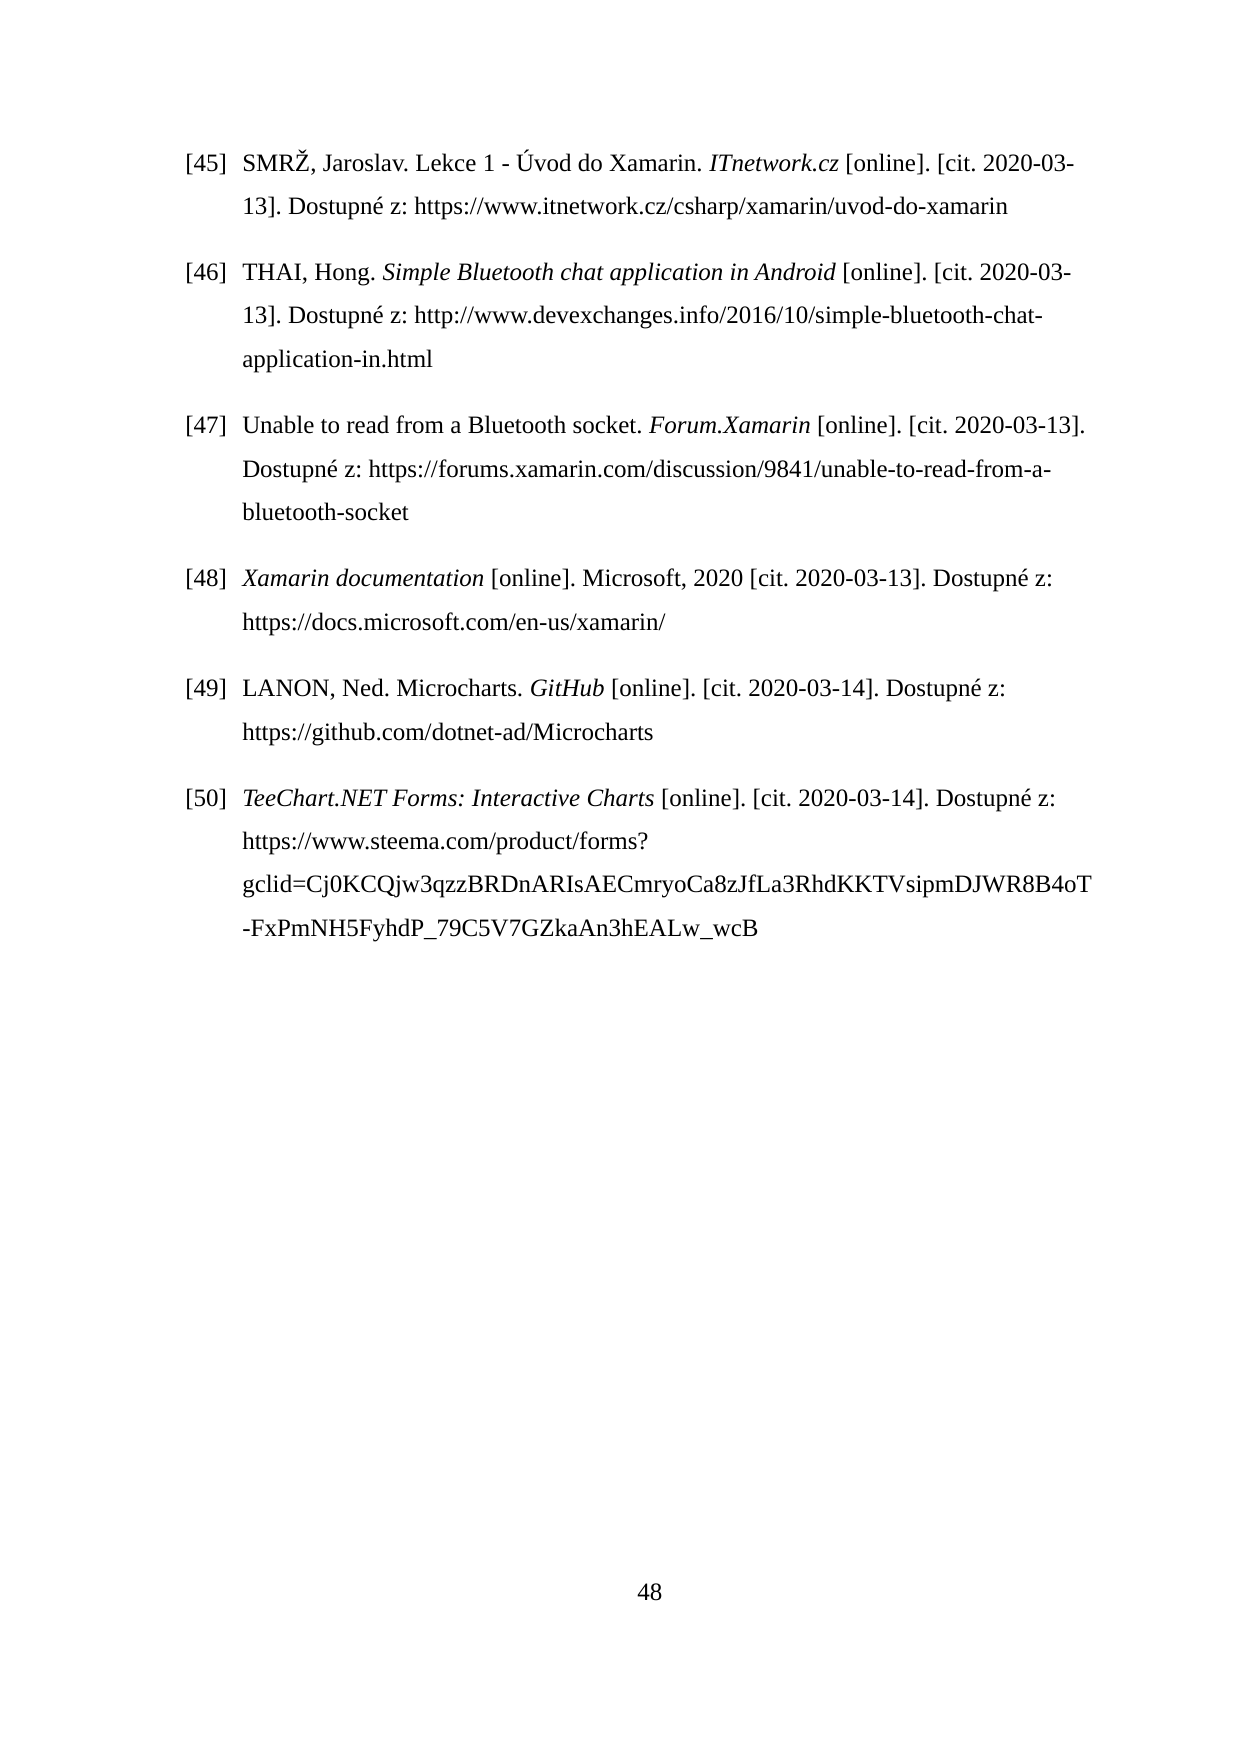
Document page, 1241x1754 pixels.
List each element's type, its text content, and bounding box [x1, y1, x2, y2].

list THAI, Hong. Simple Bluetooth chat application in Android [online]. [cit. 2020-03-13]. Dostupné z: http://www.devexchanges.info/2016/10/simple-bluetooth-chat-application-in.html [185, 257, 1093, 372]
list Unable to read from a Bluetooth socket. Forum.Xamarin [online]. [cit. 2020-03-13]. Dostupné z: https://forums.xamarin.com/discussion/9841/unable-to-read-from-a-bluetooth-socket [185, 411, 1093, 526]
list Xamarin documentation [online]. Microsoft, 2020 [cit. 2020-03-13]. Dostupné z: https://docs.microsoft.com/en-us/xamarin/ [185, 563, 1093, 635]
list LANON, Ned. Microcharts. GitHub [online]. [cit. 2020-03-14]. Dostupné z: https://github.com/dotnet-ad/Microcharts [185, 673, 1093, 745]
list SMRŽ, Jaroslav. Lekce 1 - Úvod do Xamarin. ITnetwork.cz [online]. [cit. 2020-03-13]. Dostupné z: https://www.itnetwork.cz/csharp/xamarin/uvod-do-xamarin [185, 148, 1093, 219]
list TeeChart.NET Forms: Interactive Charts [online]. [cit. 2020-03-14]. Dostupné z: https://www.steema.com/product/forms?gclid=Cj0KCQjw3qzzBRDnARIsAECmryoCa8zJfLa3RhdKKTVsipmDJWR8B4oT-FxPmNH5FyhdP_79C5V7GZkaAn3hEALw_wcB [185, 783, 1093, 941]
